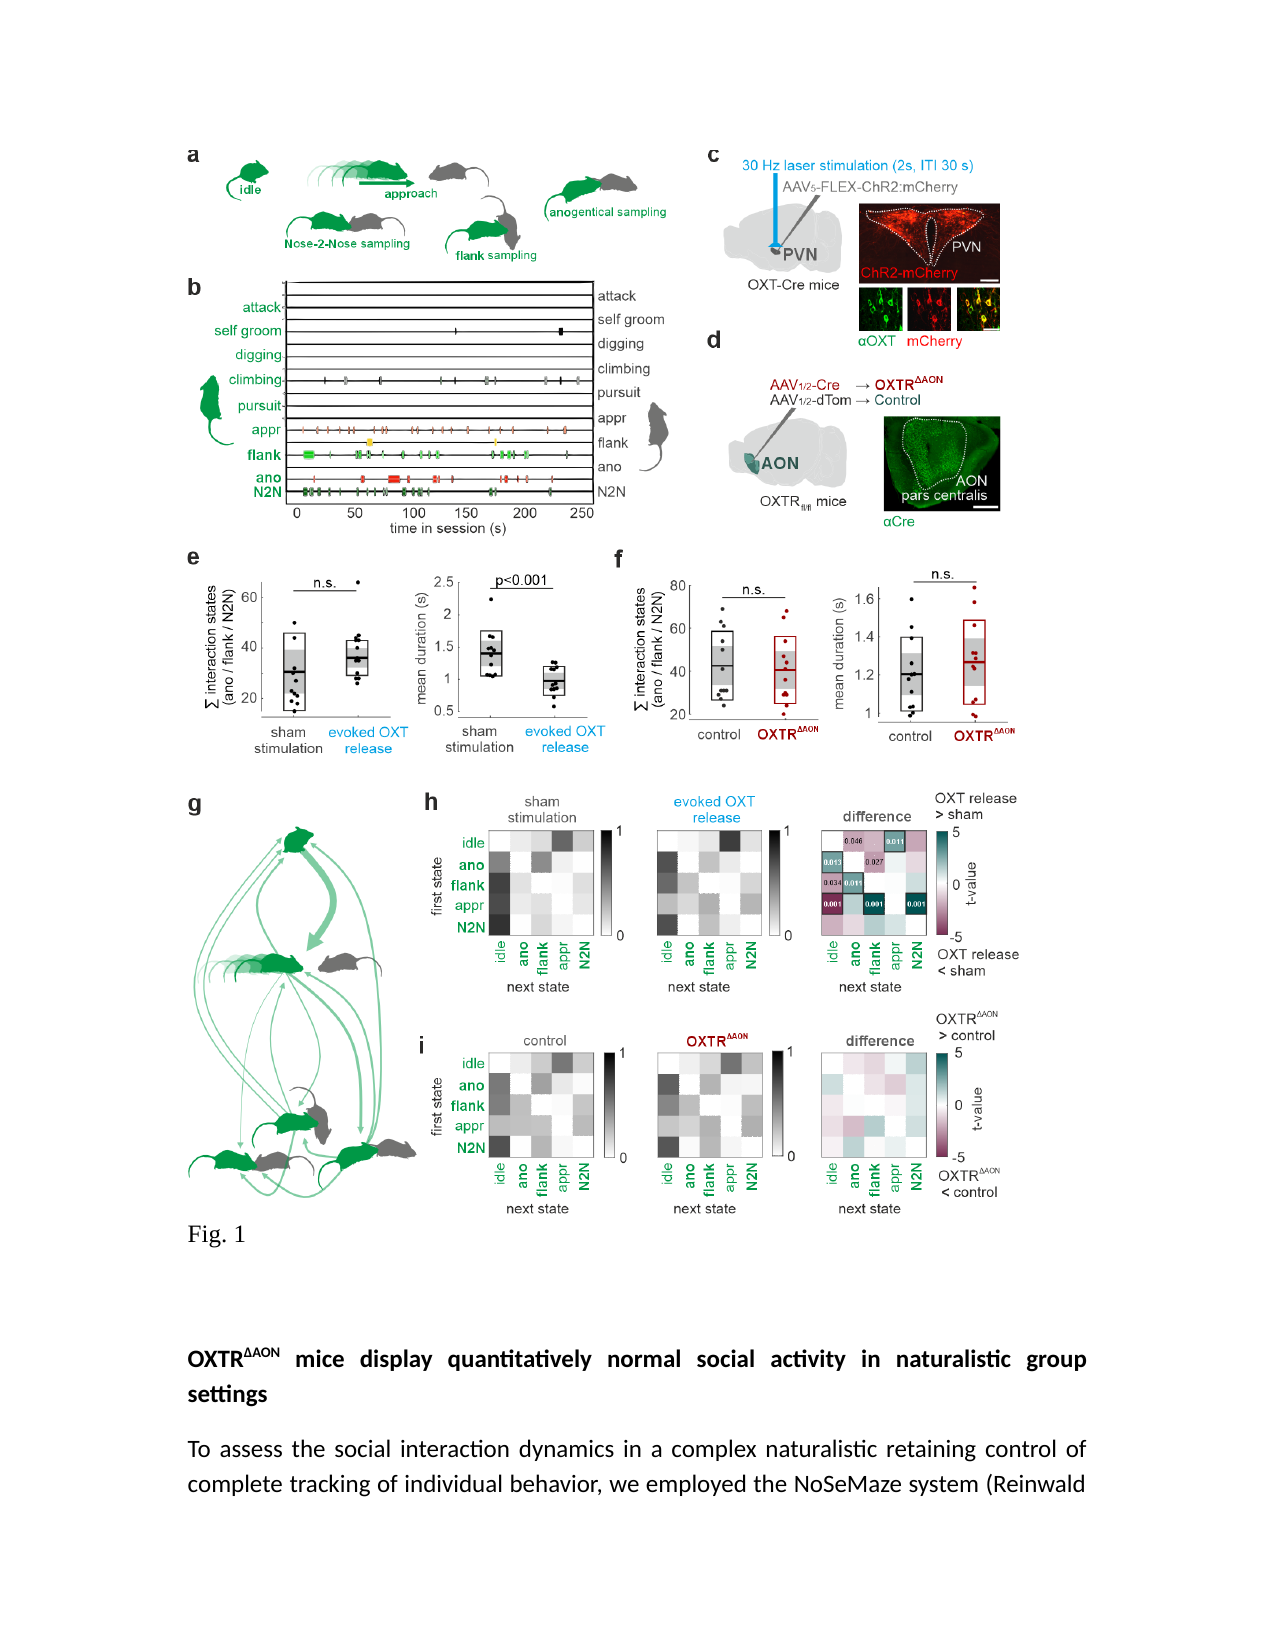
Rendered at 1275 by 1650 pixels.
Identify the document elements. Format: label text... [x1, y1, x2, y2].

picture [187, 150, 1019, 1214]
text OXTRΔAON mice display quantitatively normal social activity in naturalistic group settings [187, 1343, 1087, 1408]
text Fig. 1 [187, 1219, 1087, 1248]
text To assess the social interaction dynamics in a complex naturalistic retaining control of complete tracking of individual behavior, we employed the NoSeMaze system (Reinwald [187, 1434, 1087, 1499]
